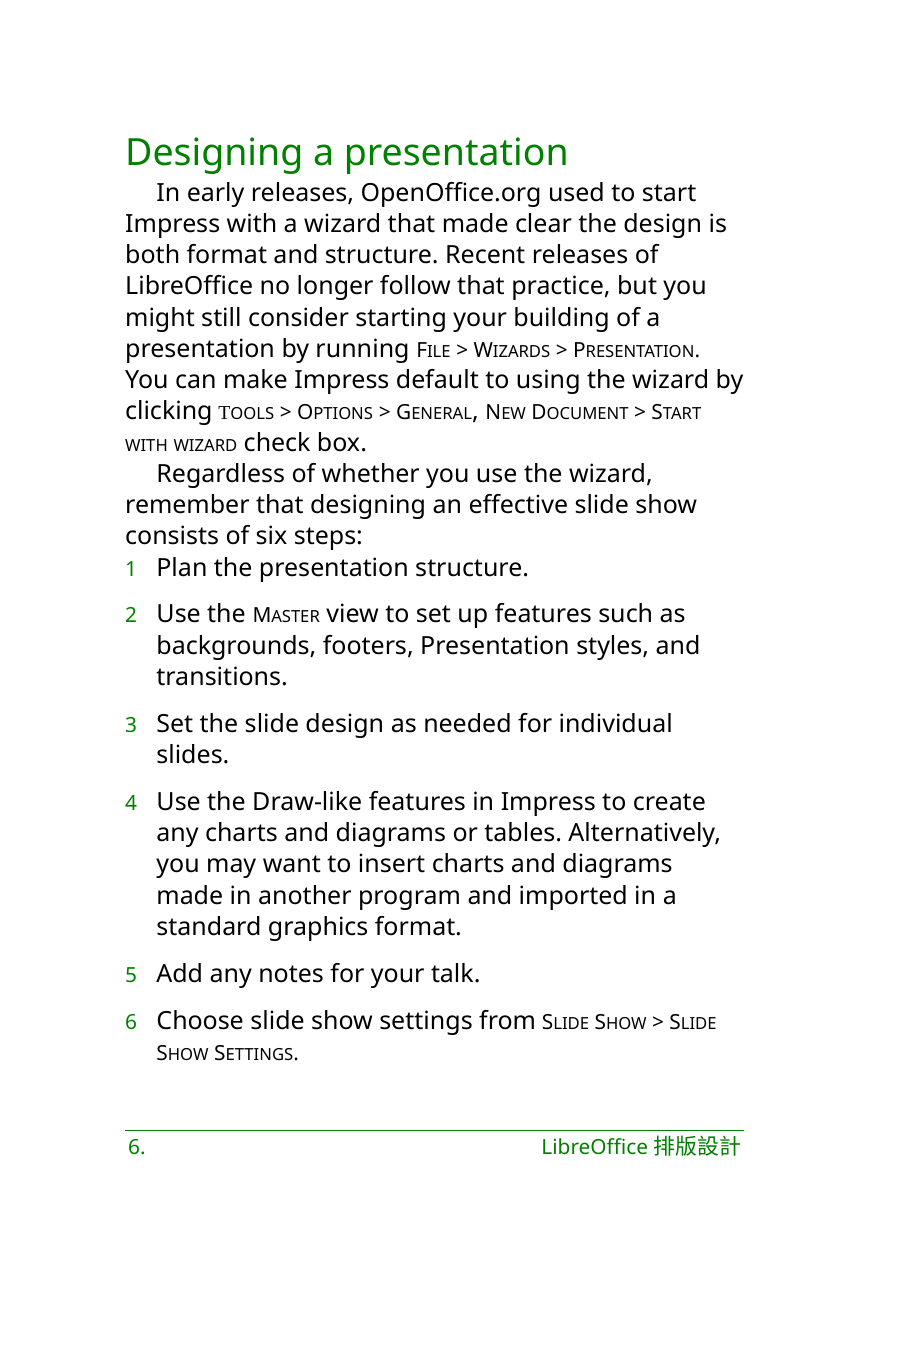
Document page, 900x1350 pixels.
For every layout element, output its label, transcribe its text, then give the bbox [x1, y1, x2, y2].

subtitle Designing a presentation [125, 125, 744, 176]
list Add any notes for your talk. [125, 957, 744, 988]
text Regardless of whether you use the wizard, remember that designing an effective slide show consists of six steps: [125, 457, 744, 551]
text In early releases, OpenOffice.org used to start Impress with a wizard that made clear the design is both format and structure. Recent releases of LibreOffice no longer follow that practice, but you might still consider starting your building of a presentation by running File > Wizards > Presentation. You can make Impress default to using the wizard by clicking Tools > Options > General, New Document > Start with wizard check box. [125, 176, 744, 457]
list Plan the presentation structure. [125, 551, 744, 582]
list Set the slide design as needed for individual slides. [125, 707, 744, 770]
list Choose slide show settings from Slide Show > Slide Show Settings. [125, 1004, 744, 1067]
list Use the Master view to set up features such as backgrounds, footers, Presentation styles, and transitions. [125, 598, 744, 692]
list Use the Draw-like features in Impress to create any charts and diagrams or tables. Alternatively, you may want to insert charts and diagrams made in another program and imported in a standard graphics format. [125, 785, 744, 942]
